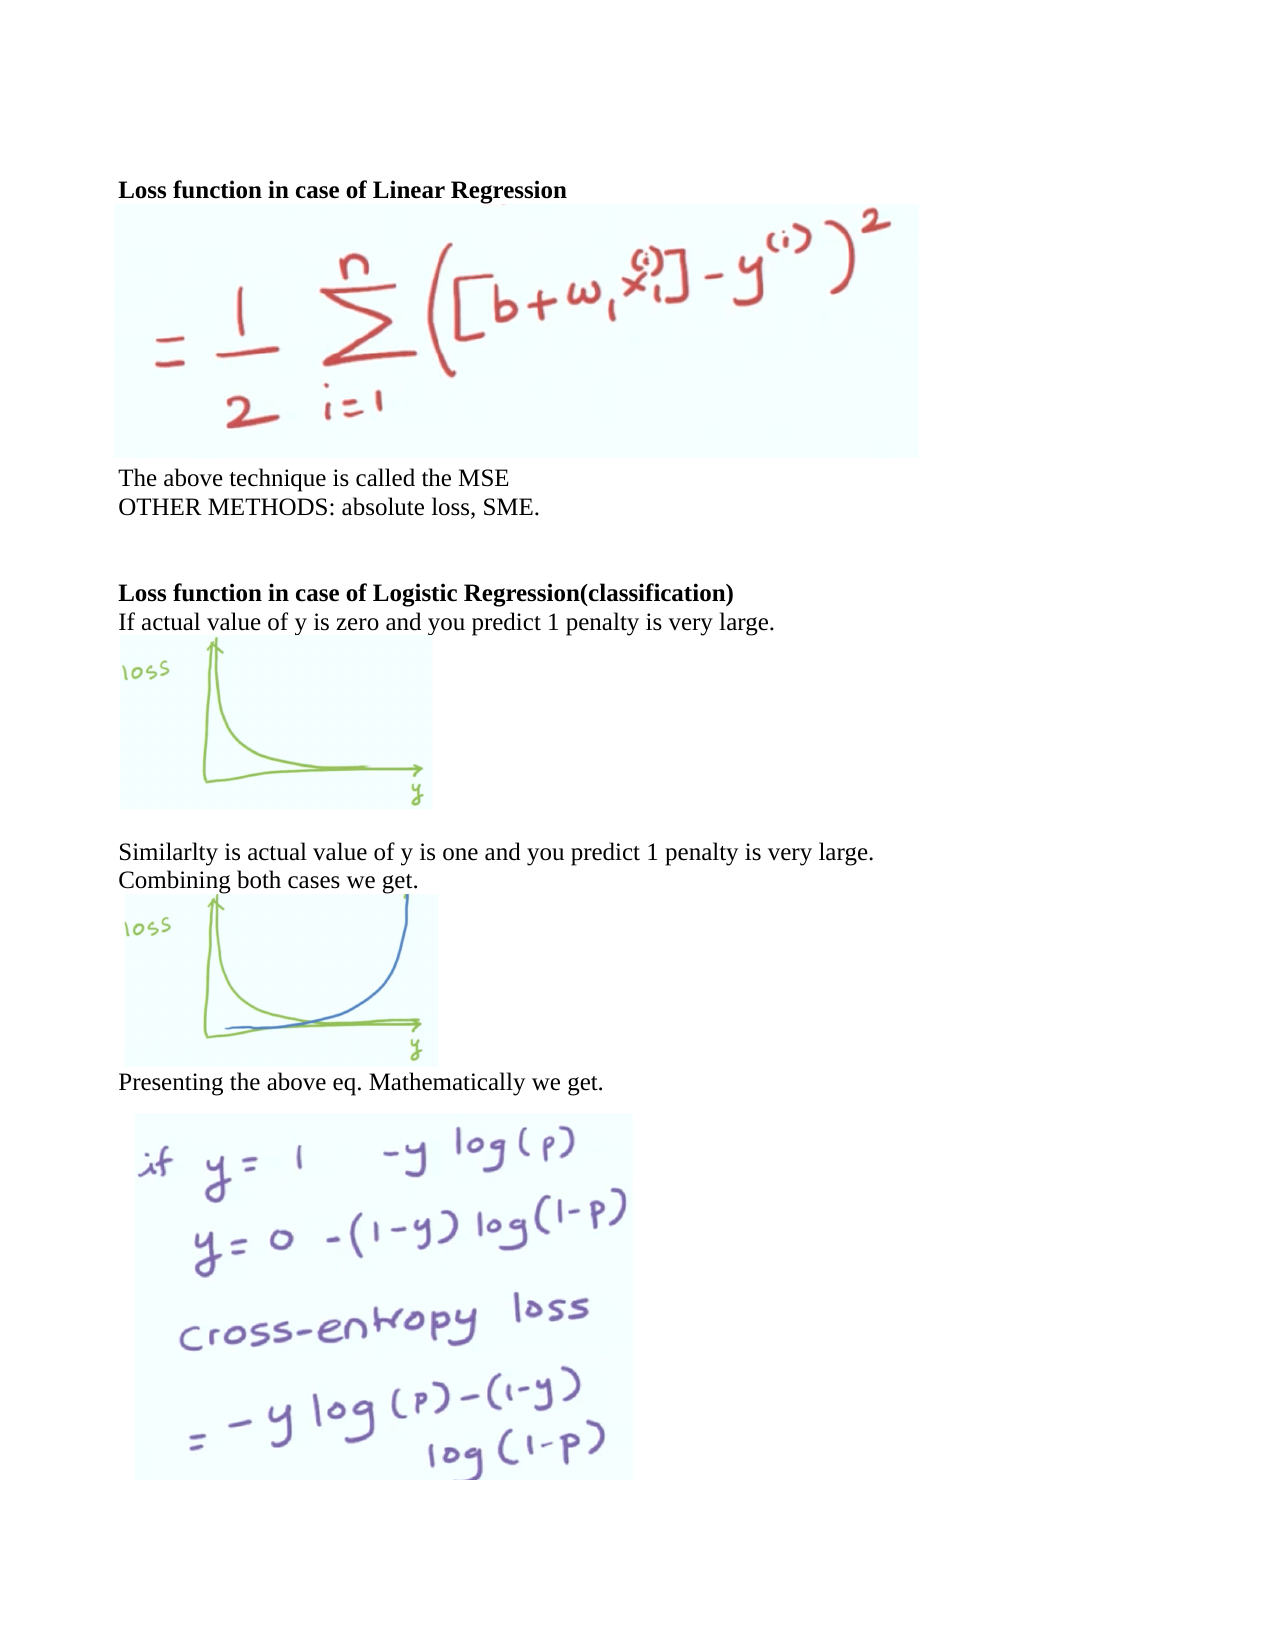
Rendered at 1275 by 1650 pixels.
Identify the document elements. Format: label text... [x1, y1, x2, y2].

text Similarlty is actual value of y is one and you predict 1 penalty is very large. [118, 837, 1157, 866]
text Loss function in case of Linear Regression [118, 176, 1157, 204]
text OTHER METHODS: absolute loss, SME. [118, 492, 1157, 521]
text Loss function in case of Logistic Regression(classification) [118, 578, 1157, 607]
picture [124, 894, 438, 1067]
text If actual value of y is zero and you predict 1 penalty is very large. [118, 607, 1157, 636]
picture [114, 204, 919, 458]
text Presenting the above eq. Mathematically we get. [118, 1067, 1157, 1096]
picture [135, 1113, 633, 1480]
text Combining both cases we get. [118, 866, 1157, 894]
text The above technique is called the MSE [118, 463, 1157, 492]
picture [120, 635, 433, 809]
